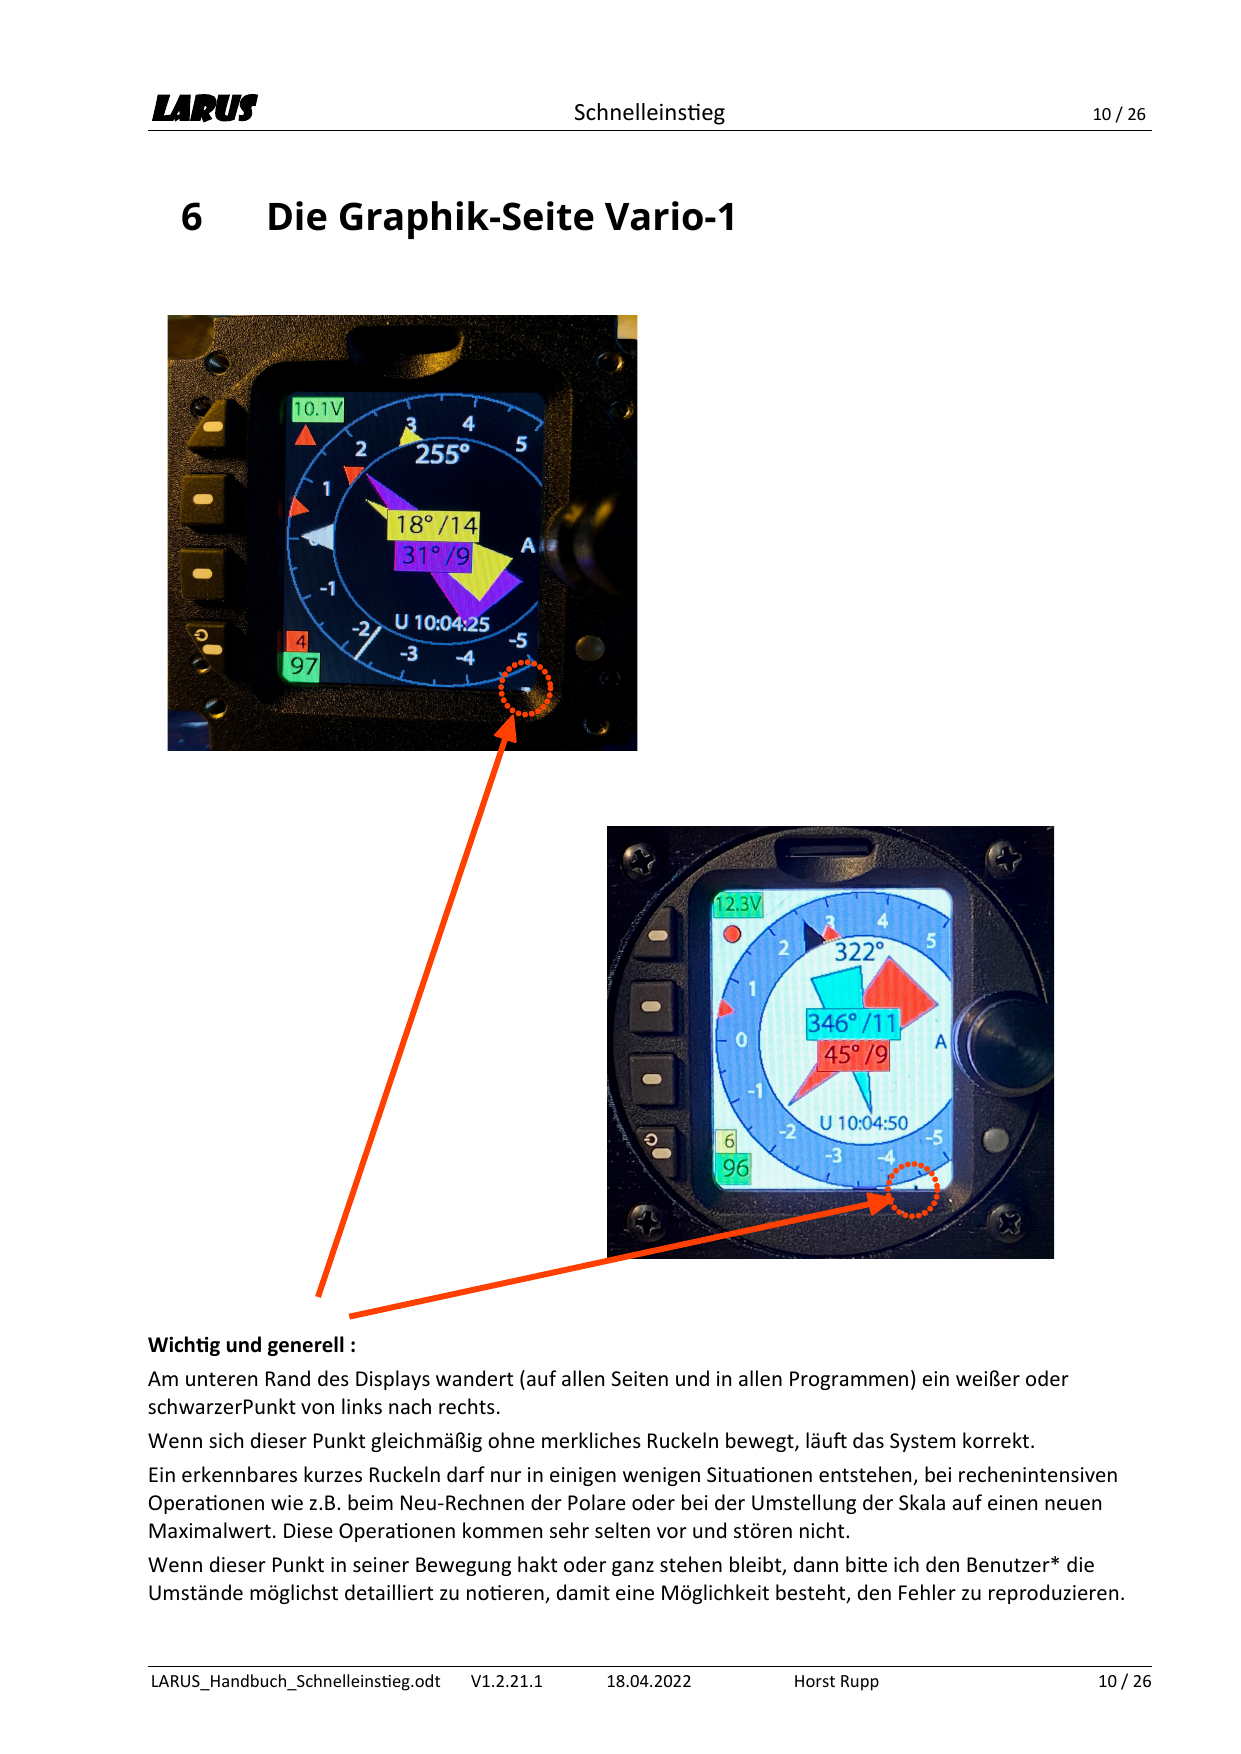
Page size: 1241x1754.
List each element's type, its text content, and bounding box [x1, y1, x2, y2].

text Wichtig und generell : [148, 1331, 1152, 1358]
picture [889, 1166, 936, 1214]
subtitle Die Graphik-Seite Vario-1 [148, 155, 1128, 266]
picture [607, 826, 1055, 1259]
subtitle Wenn sich dieser Punkt gleichmäßig ohne merkliches Ruckeln bewegt, läuft das System korrekt. [148, 1426, 1152, 1454]
text Ein erkennbares kurzes Ruckeln darf nur in einigen wenigen Situationen entstehen, bei rechenintensiven Operationen wie z.B. beim Neu-Rechnen der Polare oder bei der Umstellung der Skala auf einen neuen Maximalwert. Diese Operationen kommen sehr selten vor und stören nicht. [148, 1460, 1152, 1544]
text Am unteren Rand des Displays wandert (auf allen Seiten und in allen Programmen) ein weißer oder schwarzerPunkt von links nach rechts. [148, 1364, 1152, 1420]
text Wenn dieser Punkt in seiner Bewegung hakt oder ganz stehen bleibt, dann bitte ich den Benutzer* die Umstände möglichst detailliert zu notieren, damit eine Möglichkeit besteht, den Fehler zu reproduzieren. [148, 1550, 1152, 1606]
picture [502, 664, 549, 713]
picture [167, 315, 638, 751]
